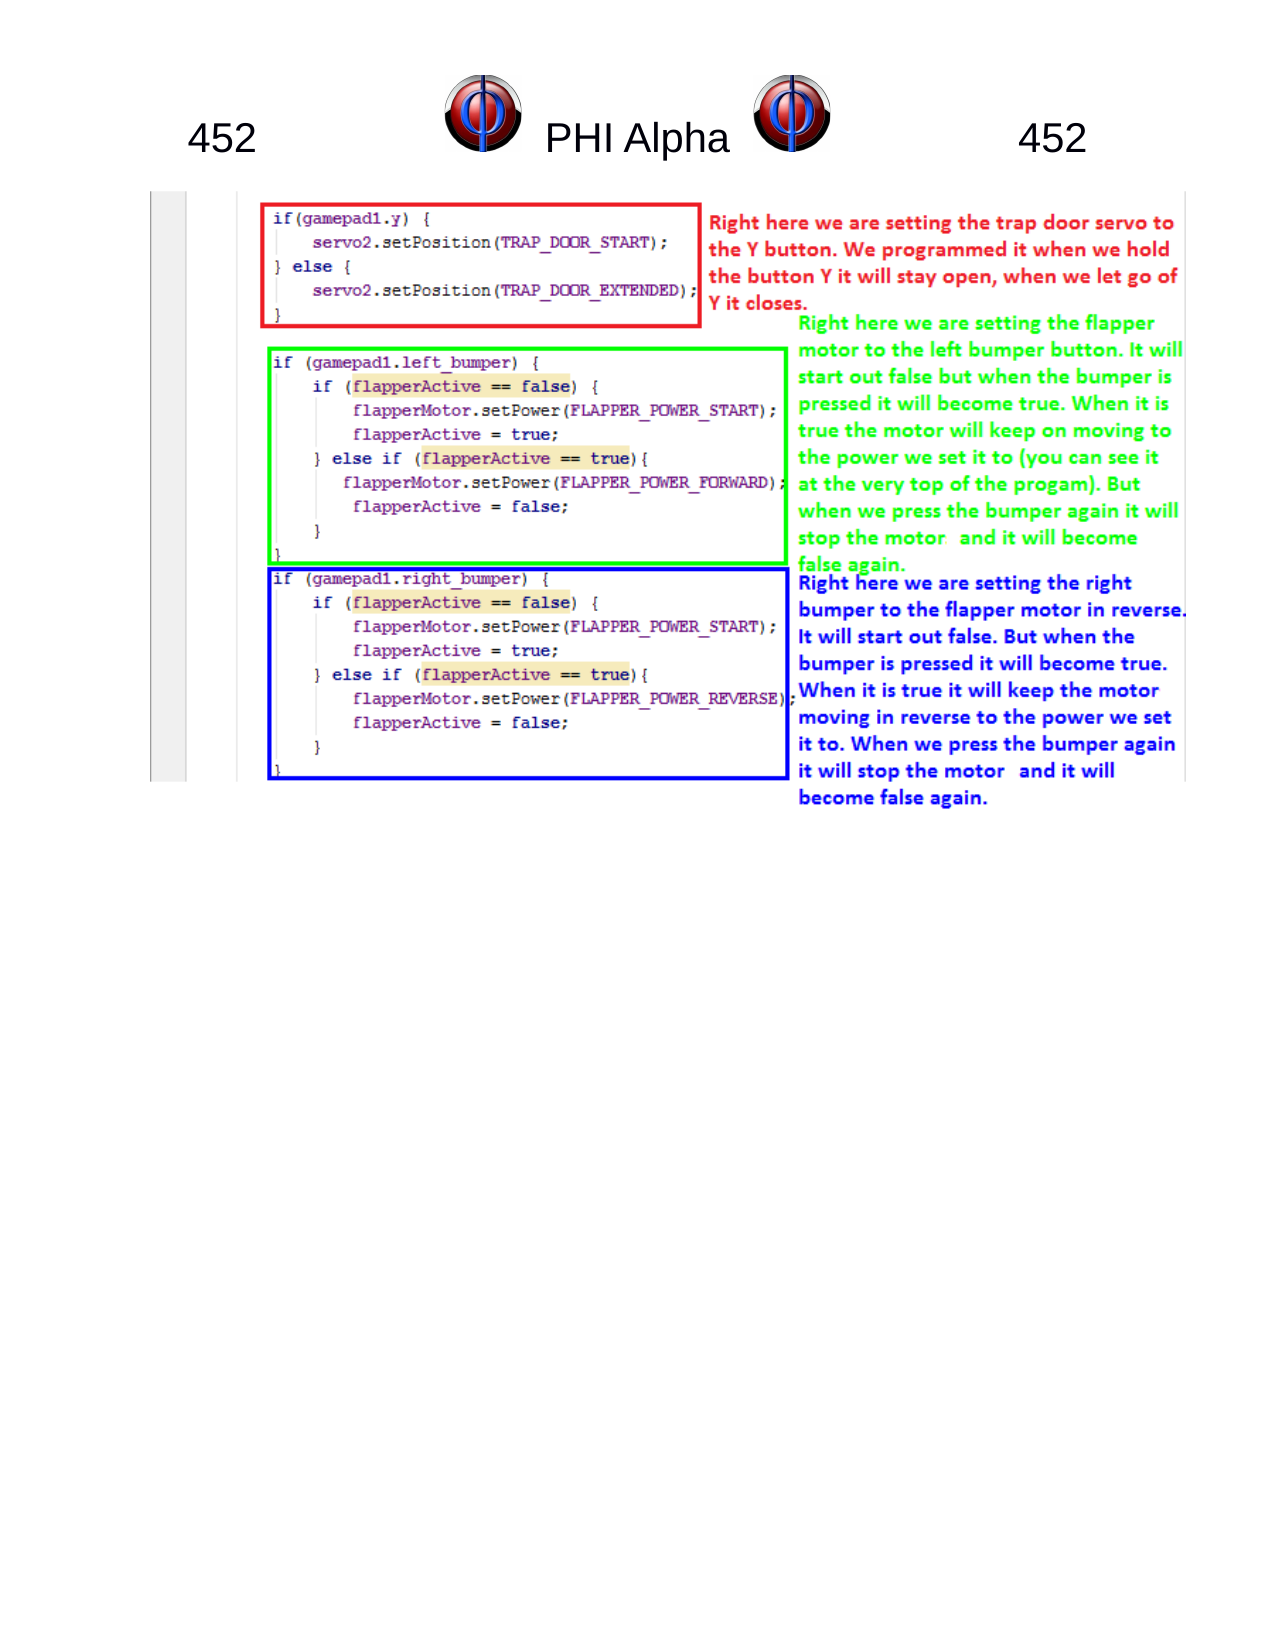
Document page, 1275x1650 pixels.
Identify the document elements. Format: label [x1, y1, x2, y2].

picture [753, 75, 831, 152]
picture [444, 75, 522, 152]
